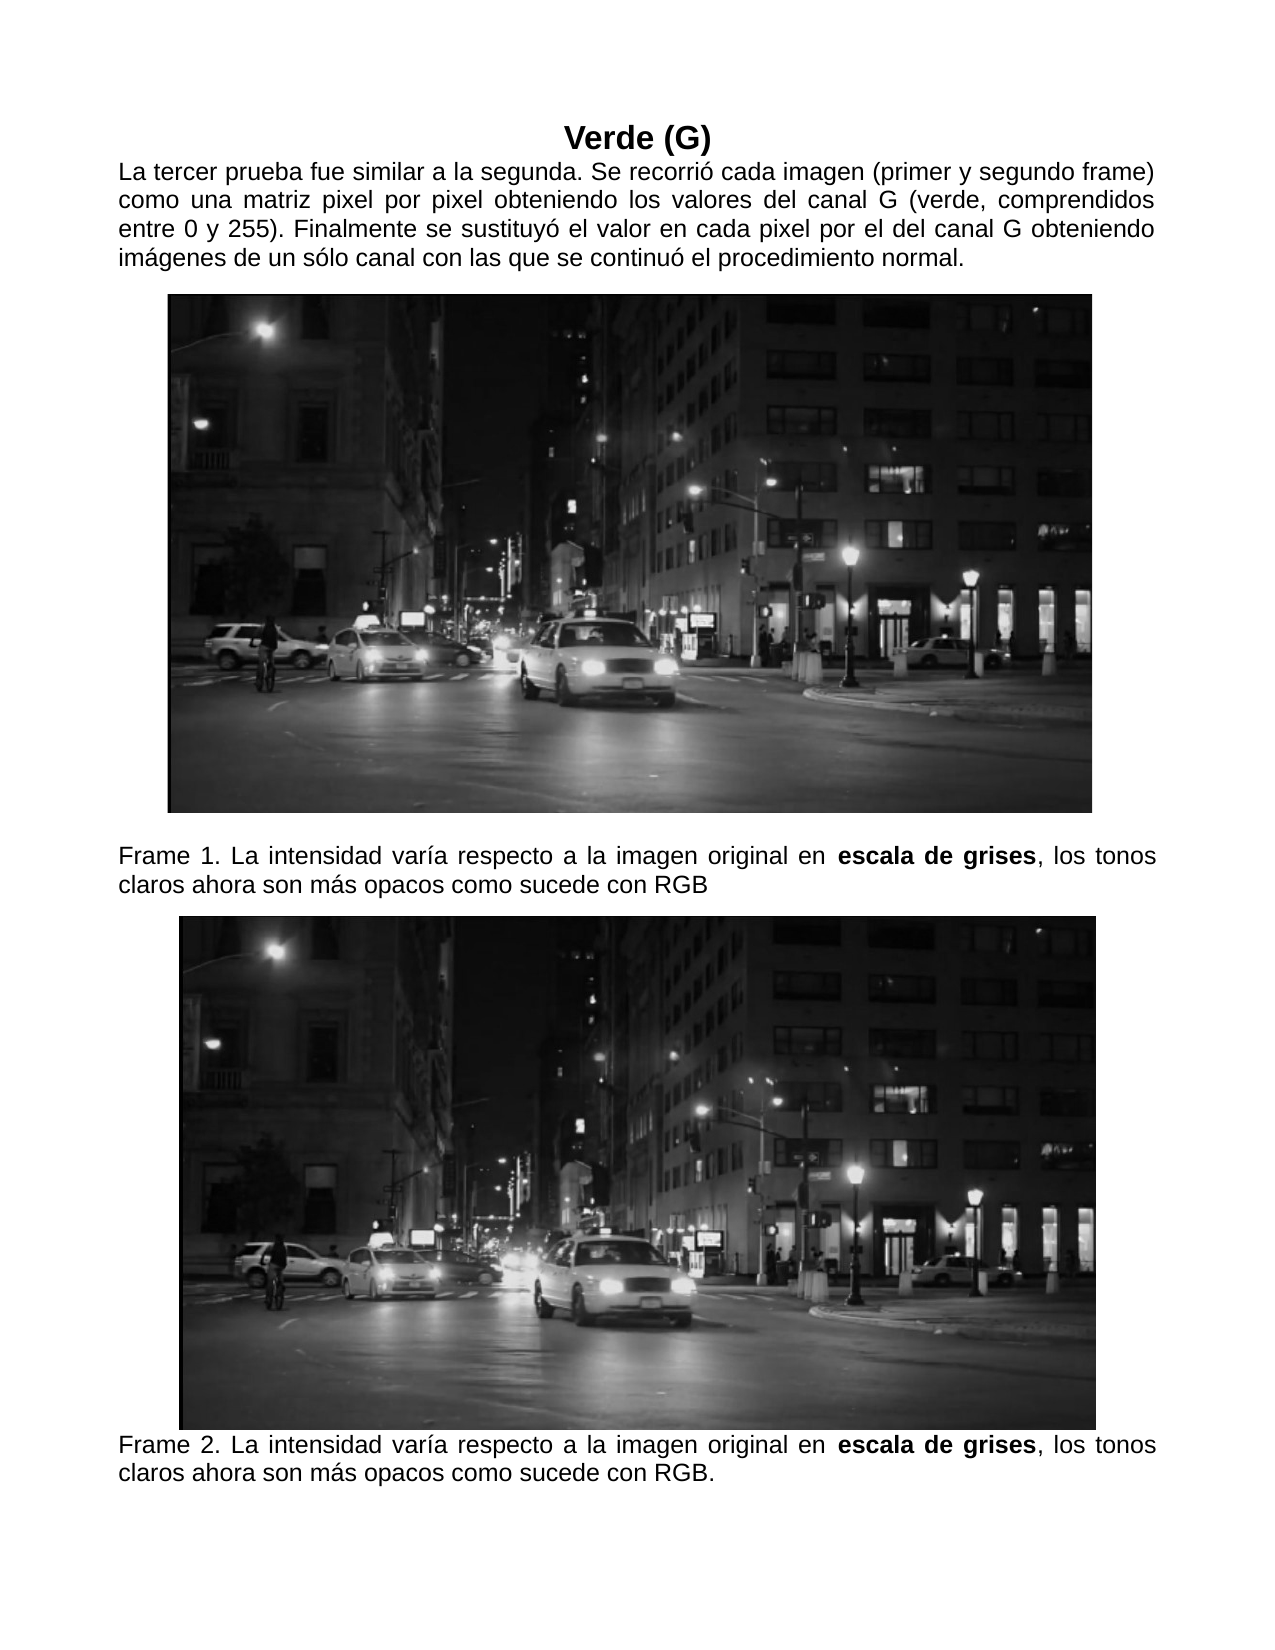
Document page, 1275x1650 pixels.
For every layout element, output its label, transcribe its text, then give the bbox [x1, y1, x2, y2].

text Frame 1. La intensidad varía respecto a la imagen original en escala de grises, los tonos claros ahora son más opacos como sucede con RGB [118, 841, 1157, 898]
picture [179, 916, 1096, 1430]
text La tercer prueba fue similar a la segunda. Se recorrió cada imagen (primer y segundo frame) como una matriz pixel por pixel obteniendo los valores del canal G (verde, comprendidos entre 0 y 255). Finalmente se sustituyó el valor en cada pixel por el del canal G obteniendo imágenes de un sólo canal con las que se continuó el procedimiento normal. [118, 157, 1157, 272]
text Verde (G) [118, 118, 1157, 157]
picture [167, 294, 1093, 813]
text Frame 2. La intensidad varía respecto a la imagen original en escala de grises, los tonos claros ahora son más opacos como sucede con RGB. [118, 898, 1157, 1487]
